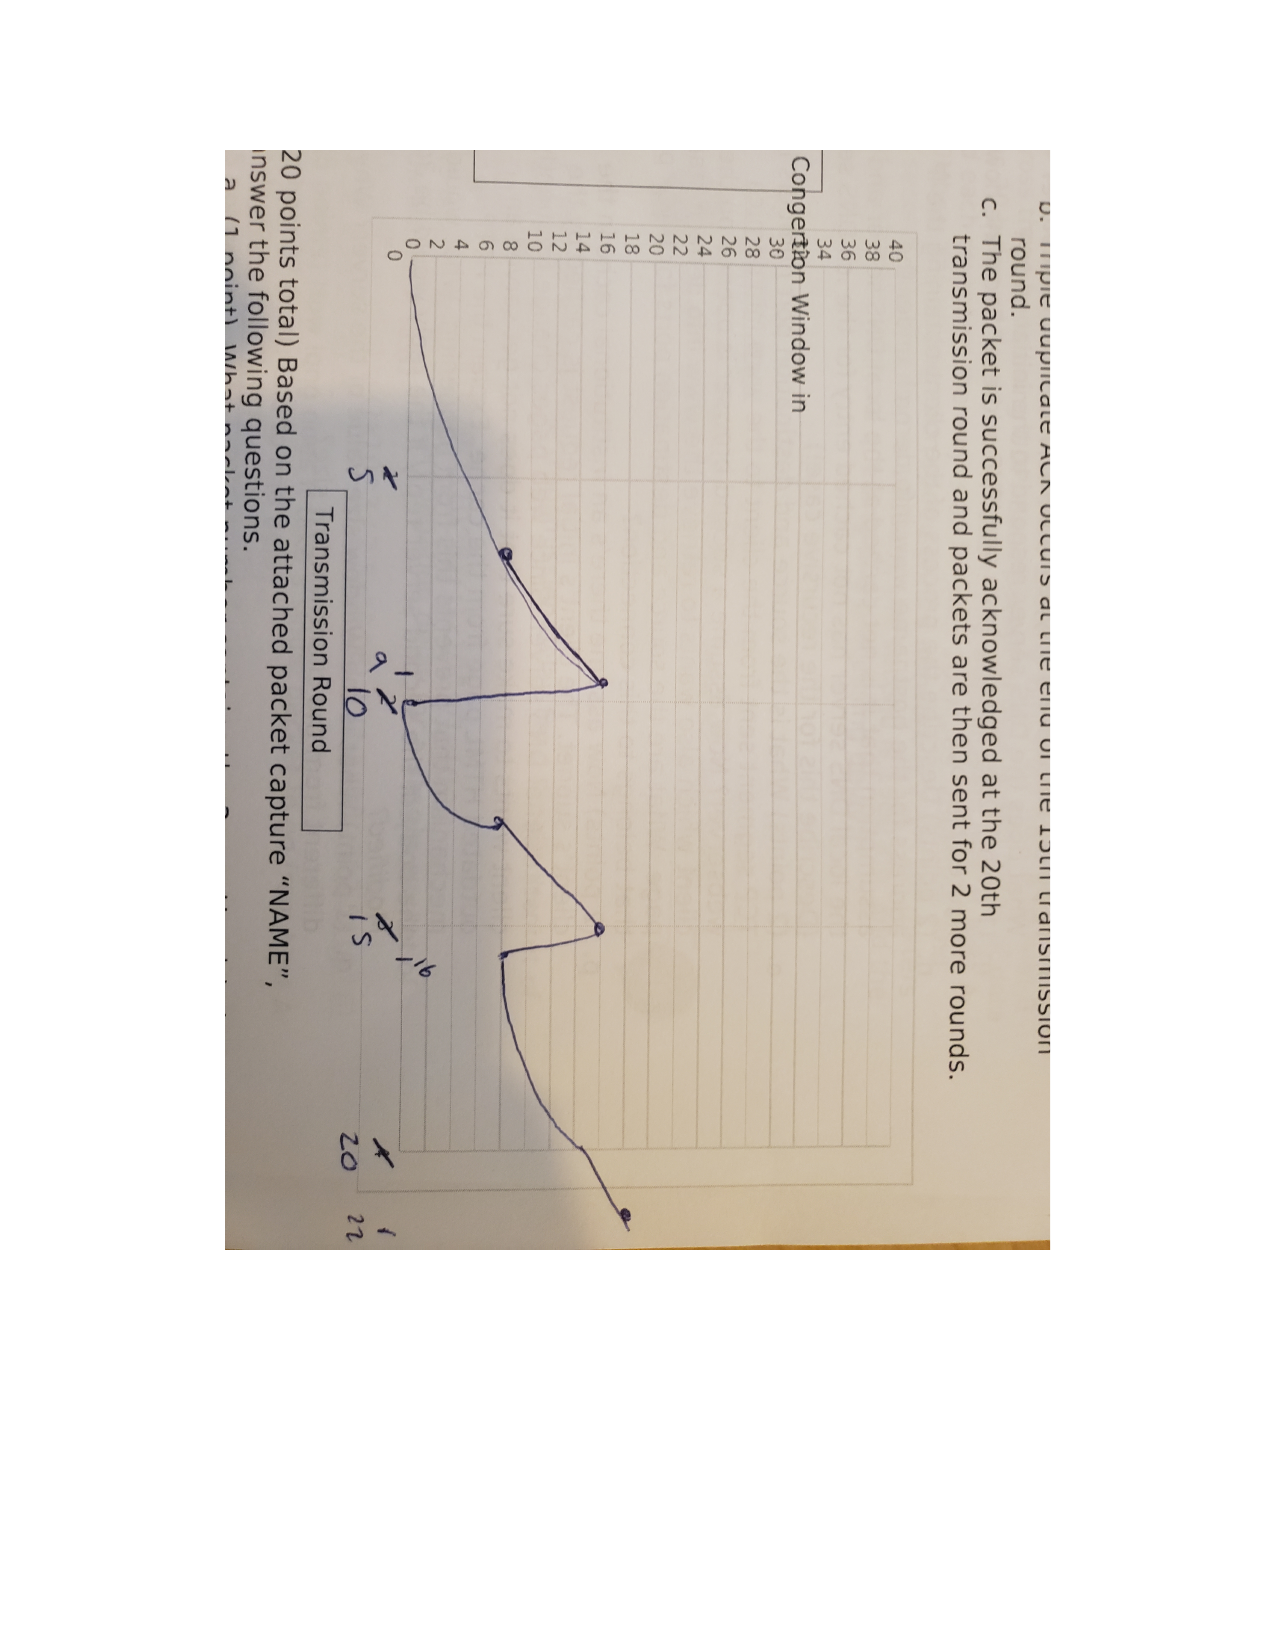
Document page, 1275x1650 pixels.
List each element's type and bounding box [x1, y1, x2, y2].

picture [225, 150, 1050, 1250]
